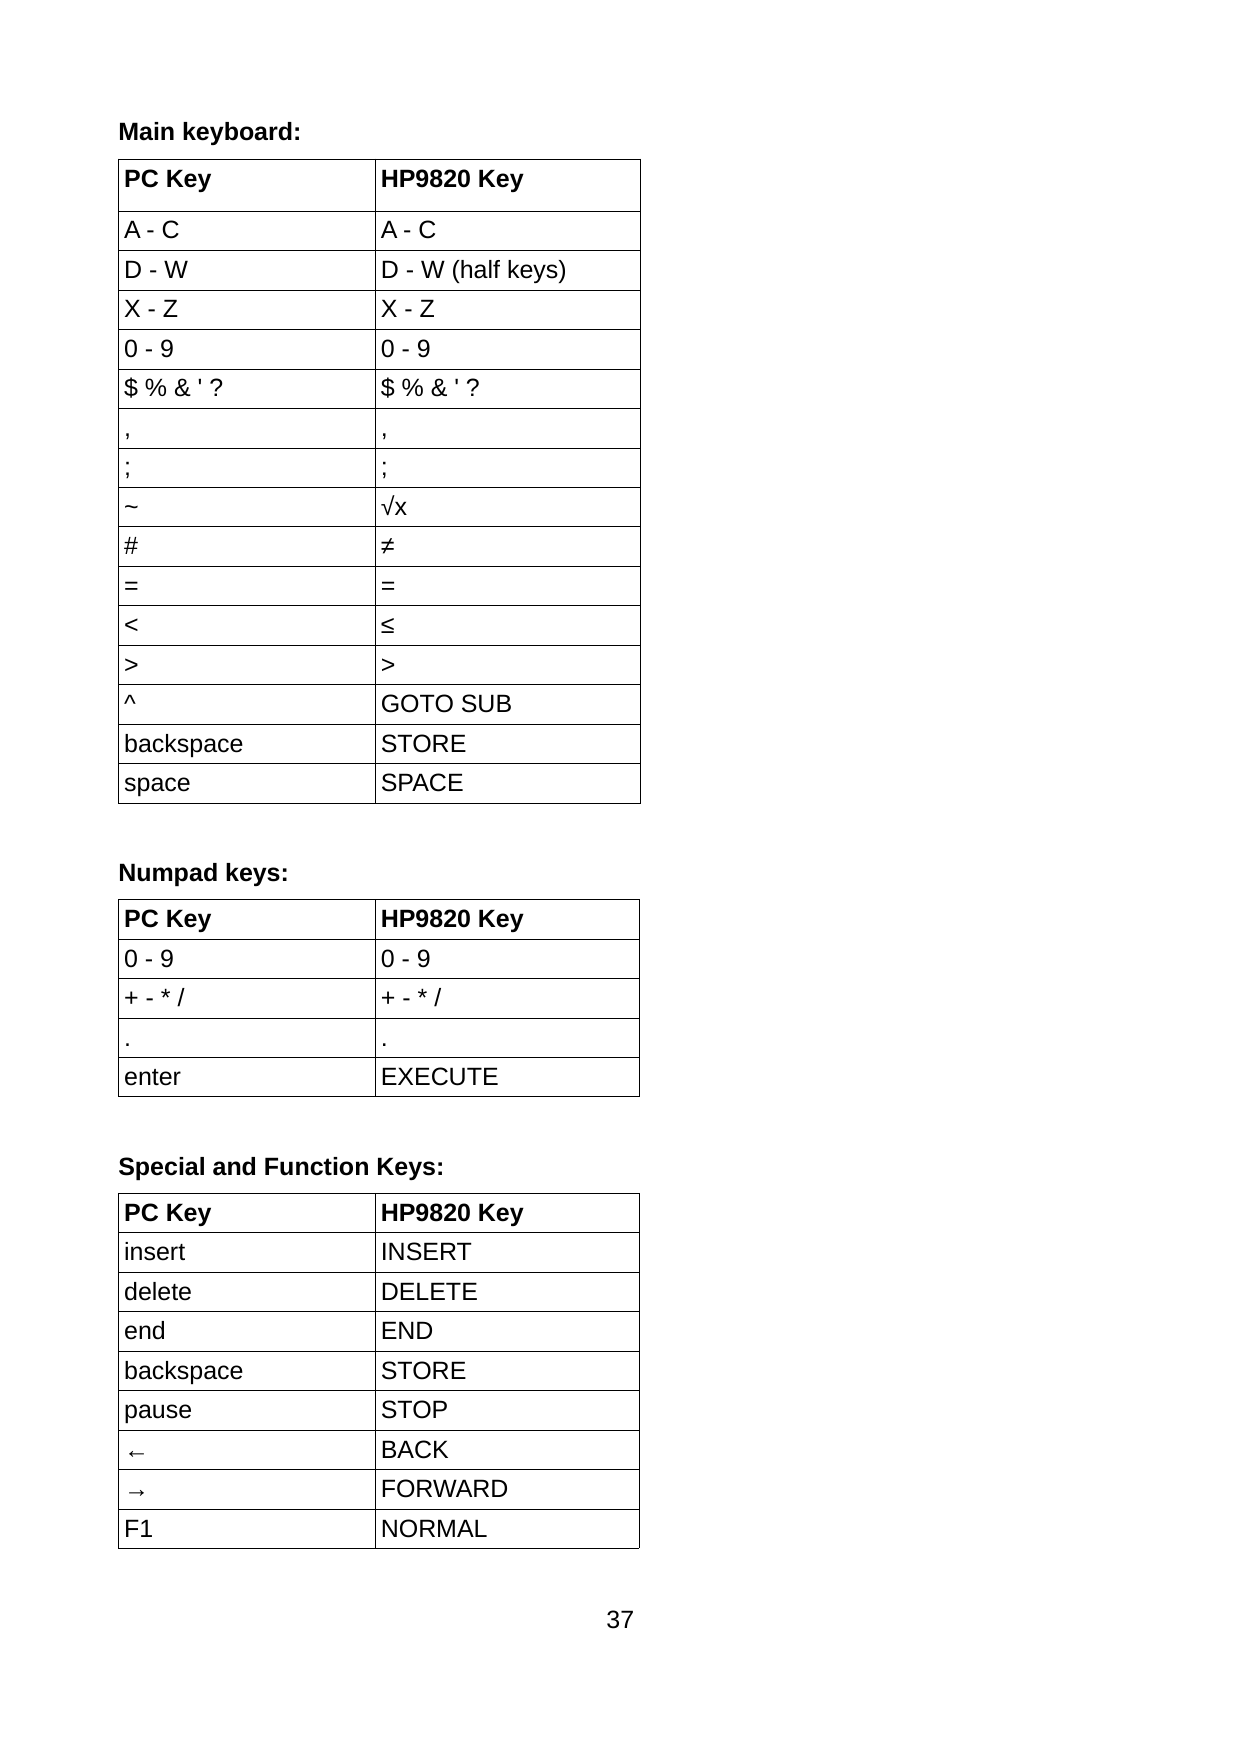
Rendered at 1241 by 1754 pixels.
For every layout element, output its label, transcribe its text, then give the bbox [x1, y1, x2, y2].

table_cell D - W (half keys) [376, 251, 640, 289]
table_cell √x [376, 488, 640, 526]
table_cell + - * / [119, 979, 375, 1017]
table_cell ~ [119, 488, 375, 526]
table_header HP9820 Key [376, 900, 639, 938]
table_cell BACK [376, 1431, 639, 1469]
table_cell A - C [119, 212, 375, 250]
table_cell pause [119, 1391, 375, 1430]
table_cell ^ [119, 685, 375, 724]
table_cell 0 - 9 [376, 940, 639, 978]
table_header PC Key [119, 160, 375, 211]
table_cell $ % & ' ? [119, 370, 375, 408]
table_cell 0 - 9 [119, 330, 375, 368]
table_cell X - Z [376, 291, 640, 329]
table_cell 0 - 9 [376, 330, 640, 368]
table_cell 0 - 9 [119, 940, 375, 978]
table_cell ≤ [376, 606, 640, 645]
table_cell < [119, 606, 375, 645]
table_cell = [119, 567, 375, 605]
table_cell > [376, 646, 640, 684]
table_cell , [376, 409, 640, 447]
table_cell insert [119, 1233, 375, 1272]
table_header PC Key [119, 1194, 375, 1232]
table_cell ; [376, 449, 640, 487]
table_header PC Key [119, 900, 375, 938]
table_cell ← [119, 1431, 375, 1469]
table_cell FORWARD [376, 1470, 639, 1509]
table_cell END [376, 1312, 639, 1351]
table_cell $ % & ' ? [376, 370, 640, 408]
table_cell → [119, 1470, 375, 1509]
table_cell backspace [119, 725, 375, 763]
table_cell ; [119, 449, 375, 487]
table_header HP9820 Key [376, 160, 640, 211]
table_cell STOP [376, 1391, 639, 1430]
table_cell EXECUTE [376, 1058, 639, 1096]
table_cell end [119, 1312, 375, 1351]
table_cell A - C [376, 212, 640, 250]
table_cell delete [119, 1273, 375, 1311]
table_cell . [376, 1019, 639, 1057]
table_cell SPACE [376, 764, 640, 803]
table_cell enter [119, 1058, 375, 1096]
text Numpad keys: [118, 859, 1122, 887]
table_cell > [119, 646, 375, 684]
table_cell # [119, 527, 375, 566]
table_cell space [119, 764, 375, 803]
table_cell D - W [119, 251, 375, 289]
table_cell NORMAL [376, 1510, 639, 1548]
table_cell GOTO SUB [376, 685, 640, 724]
table_cell . [119, 1019, 375, 1057]
table_cell X - Z [119, 291, 375, 329]
text Main keyboard: [118, 118, 1122, 146]
table_cell ≠ [376, 527, 640, 566]
table_cell INSERT [376, 1233, 639, 1272]
table_cell , [119, 409, 375, 447]
table_cell = [376, 567, 640, 605]
table_cell DELETE [376, 1273, 639, 1311]
table_cell backspace [119, 1352, 375, 1390]
table_header HP9820 Key [376, 1194, 639, 1232]
table_cell STORE [376, 1352, 639, 1390]
table_cell F1 [119, 1510, 375, 1548]
table_cell STORE [376, 725, 640, 763]
table_cell + - * / [376, 979, 639, 1017]
text Special and Function Keys: [118, 1152, 1122, 1180]
